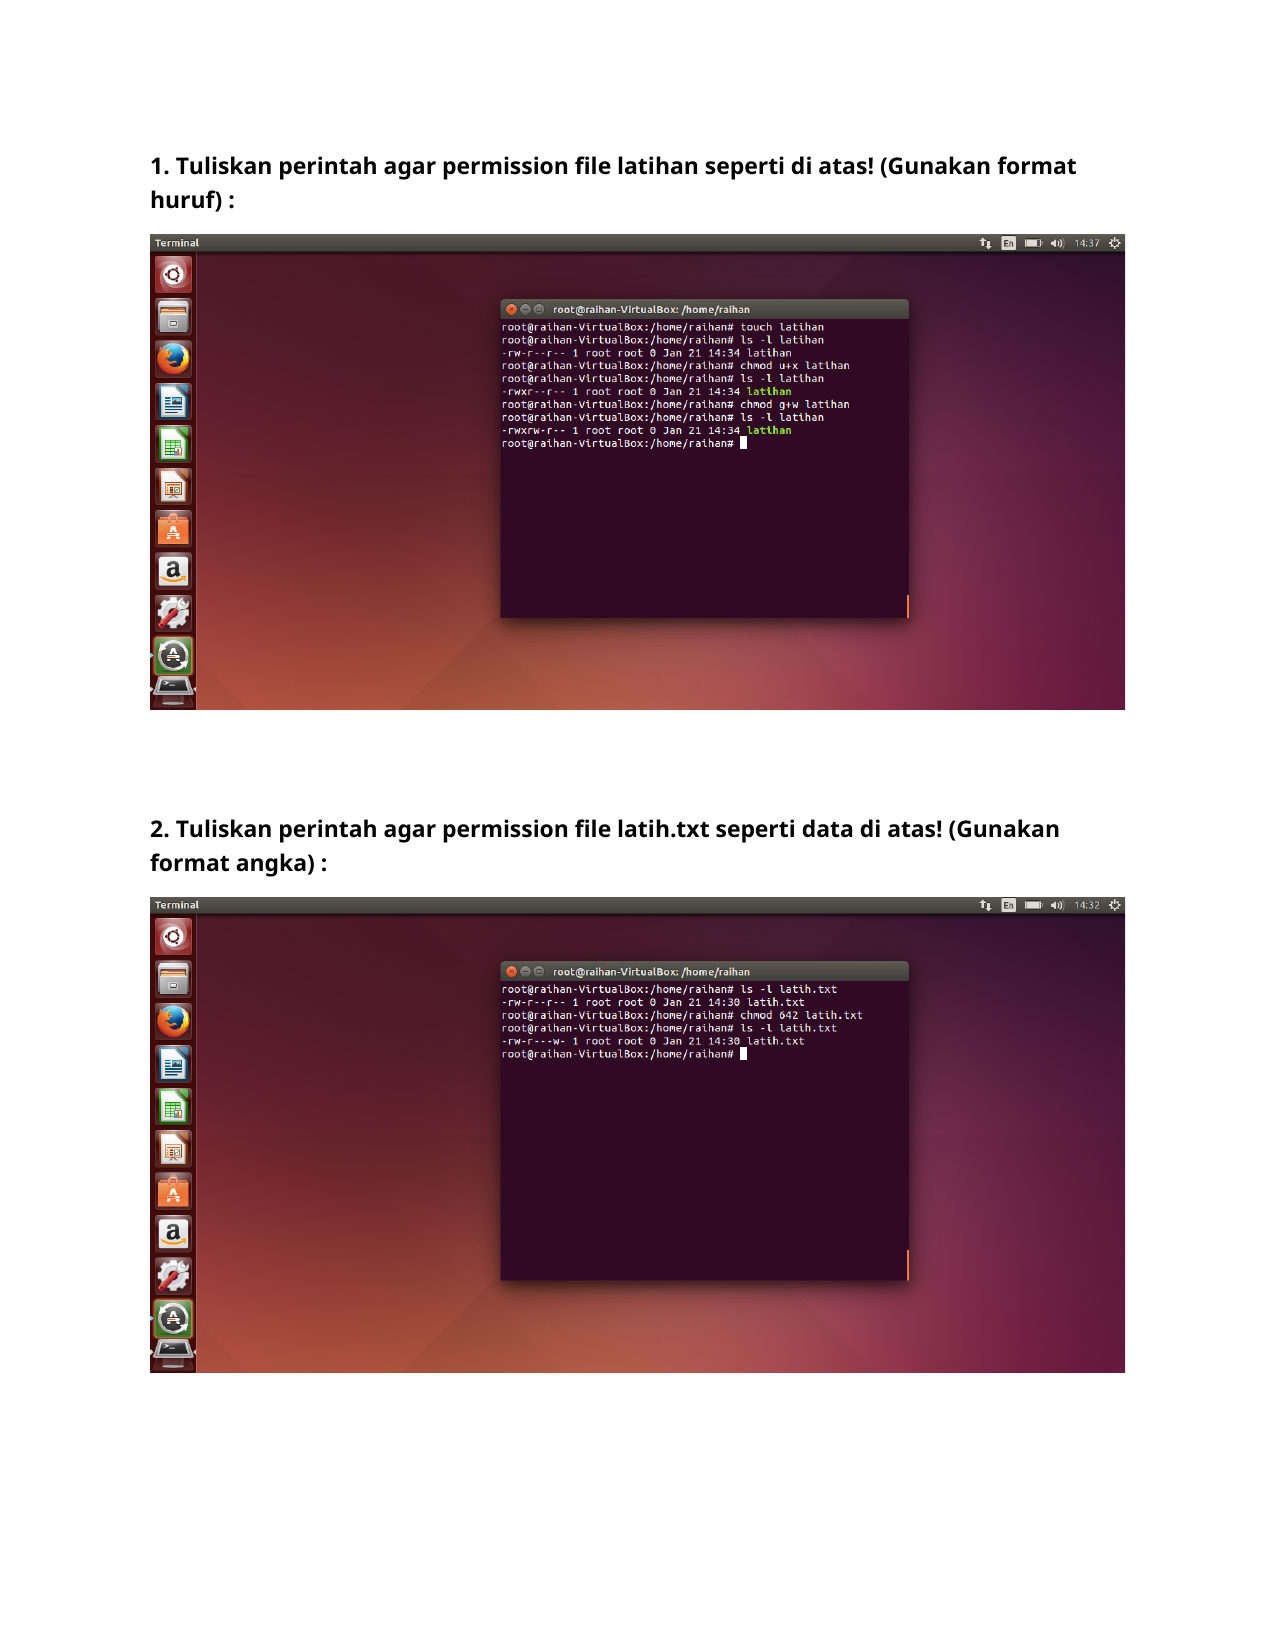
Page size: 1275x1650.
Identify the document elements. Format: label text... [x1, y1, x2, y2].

picture [150, 234, 1125, 710]
text 2. Tuliskan perintah agar permission file latih.txt seperti data di atas! (Gunakan format angka) : [150, 813, 1125, 878]
picture [150, 897, 1125, 1373]
text 1. Tuliskan perintah agar permission file latihan seperti di atas! (Gunakan format huruf) : [150, 150, 1125, 215]
